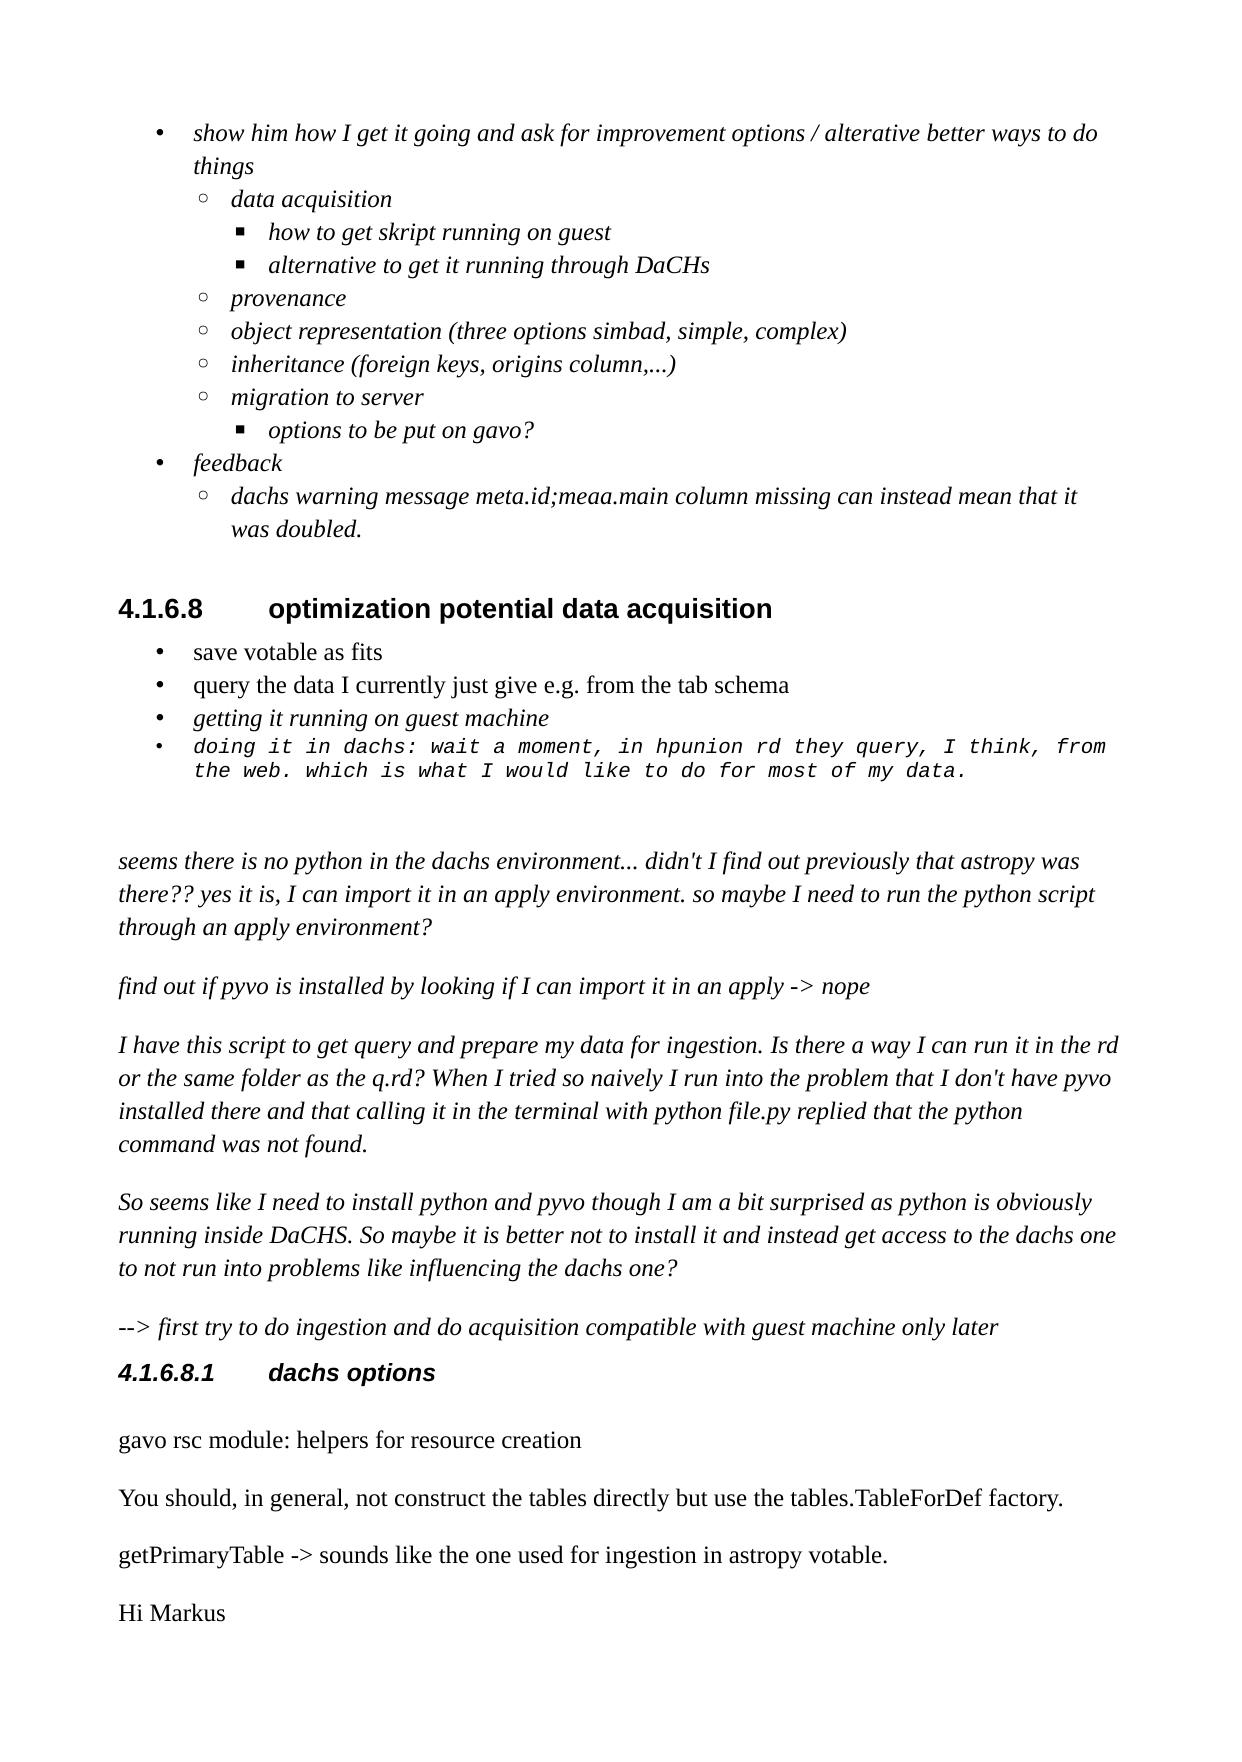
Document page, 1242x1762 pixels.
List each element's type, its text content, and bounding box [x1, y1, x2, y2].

list provenance [193, 283, 1124, 312]
subtitle dachs options [118, 1358, 1124, 1386]
list object representation (three options simbad, simple, complex) [193, 316, 1124, 345]
list migration to server [193, 382, 1124, 411]
subtitle optimization potential data acquisition [118, 593, 1124, 625]
text You should, in general, not construct the tables directly but use the tables.TableForDef factory. [118, 1483, 1124, 1512]
text --> first try to do ingestion and do acquisition compatible with guest machine only later [118, 1312, 1124, 1341]
list alternative to get it running through DaCHs [231, 250, 1124, 279]
list getting it running on guest machine [156, 703, 1124, 732]
text gavo rsc module: helpers for resource creation [118, 1426, 1124, 1454]
list save votable as fits [156, 637, 1124, 666]
text seems there is no python in the dachs environment... didn't I find out previously that astropy was there?? yes it is, I can import it in an apply environment. so maybe I need to run the python script through an apply environment? [118, 846, 1124, 941]
list options to be put on gavo? [231, 415, 1124, 444]
list query the data I currently just give e.g. from the tab schema [156, 670, 1124, 699]
list inheritance (foreign keys, origins column,...) [193, 349, 1124, 378]
list how to get skript running on guest [231, 217, 1124, 246]
list data acquisition [193, 184, 1124, 213]
list doing it in dachs: wait a moment, in hpunion rd they query, I think, from the web. which is what I would like to do for most of my data. [156, 736, 1124, 784]
text find out if pyvo is installed by looking if I can import it in an apply -> nope [118, 971, 1124, 1000]
text I have this script to get query and prepare my data for ingestion. Is there a way I can run it in the rd or the same folder as the q.rd? When I tried so naively I run into the problem that I don't have pyvo installed there and that calling it in the terminal with python file.py replied that the python command was not found. [118, 1030, 1124, 1157]
text getPrimaryTable -> sounds like the one used for ingestion in astropy votable. [118, 1541, 1124, 1569]
list dachs warning message meta.id;meaa.main column missing can instead mean that it was doubled. [193, 481, 1124, 543]
list show him how I get it going and ask for improvement options / alterative better ways to do things [156, 118, 1124, 180]
text Hi Markus [118, 1598, 1124, 1627]
text So seems like I need to install python and pyvo though I am a bit surprised as python is obviously running inside DaCHS. So maybe it is better not to install it and instead get access to the dachs one to not run into problems like influencing the dachs one? [118, 1187, 1124, 1282]
list feedback [156, 448, 1124, 477]
